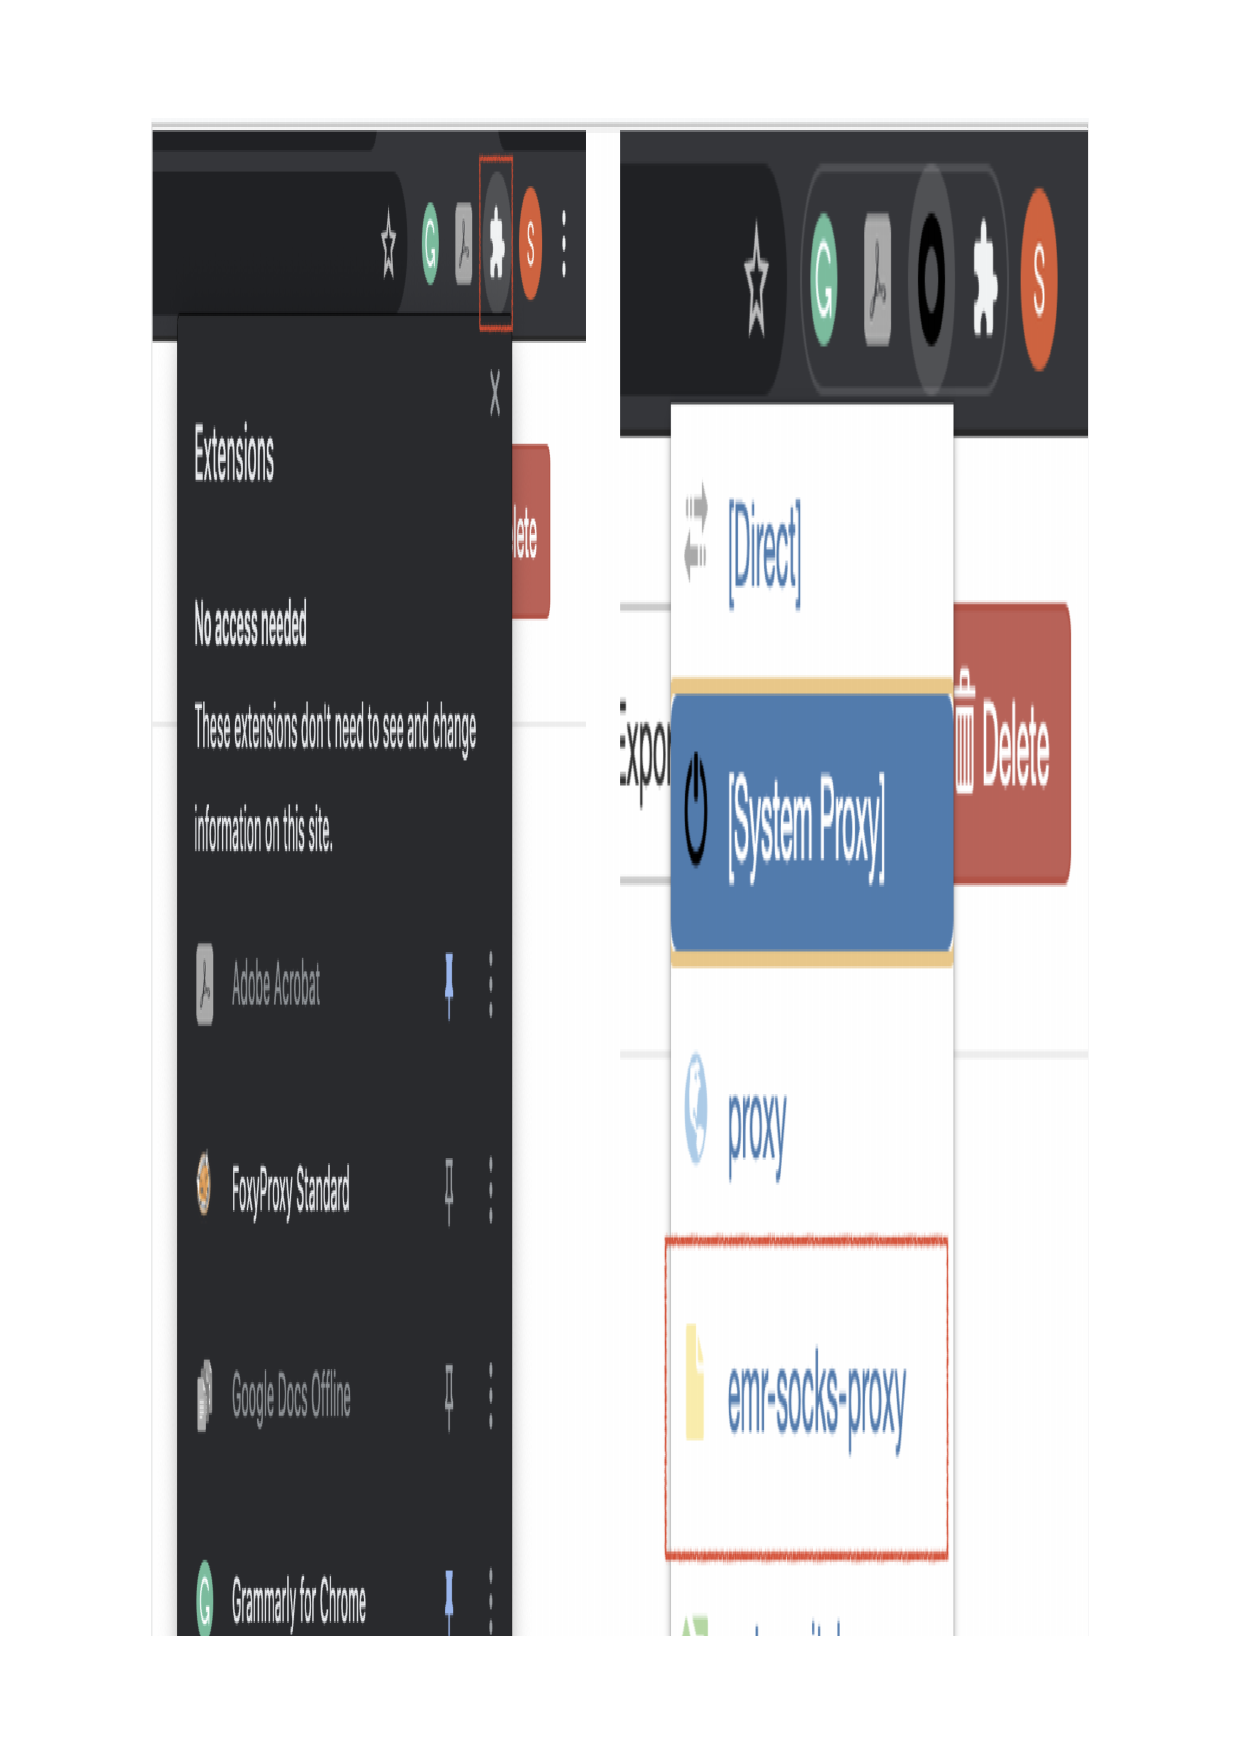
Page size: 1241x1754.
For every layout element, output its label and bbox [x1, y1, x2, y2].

picture [151, 118, 1089, 1636]
